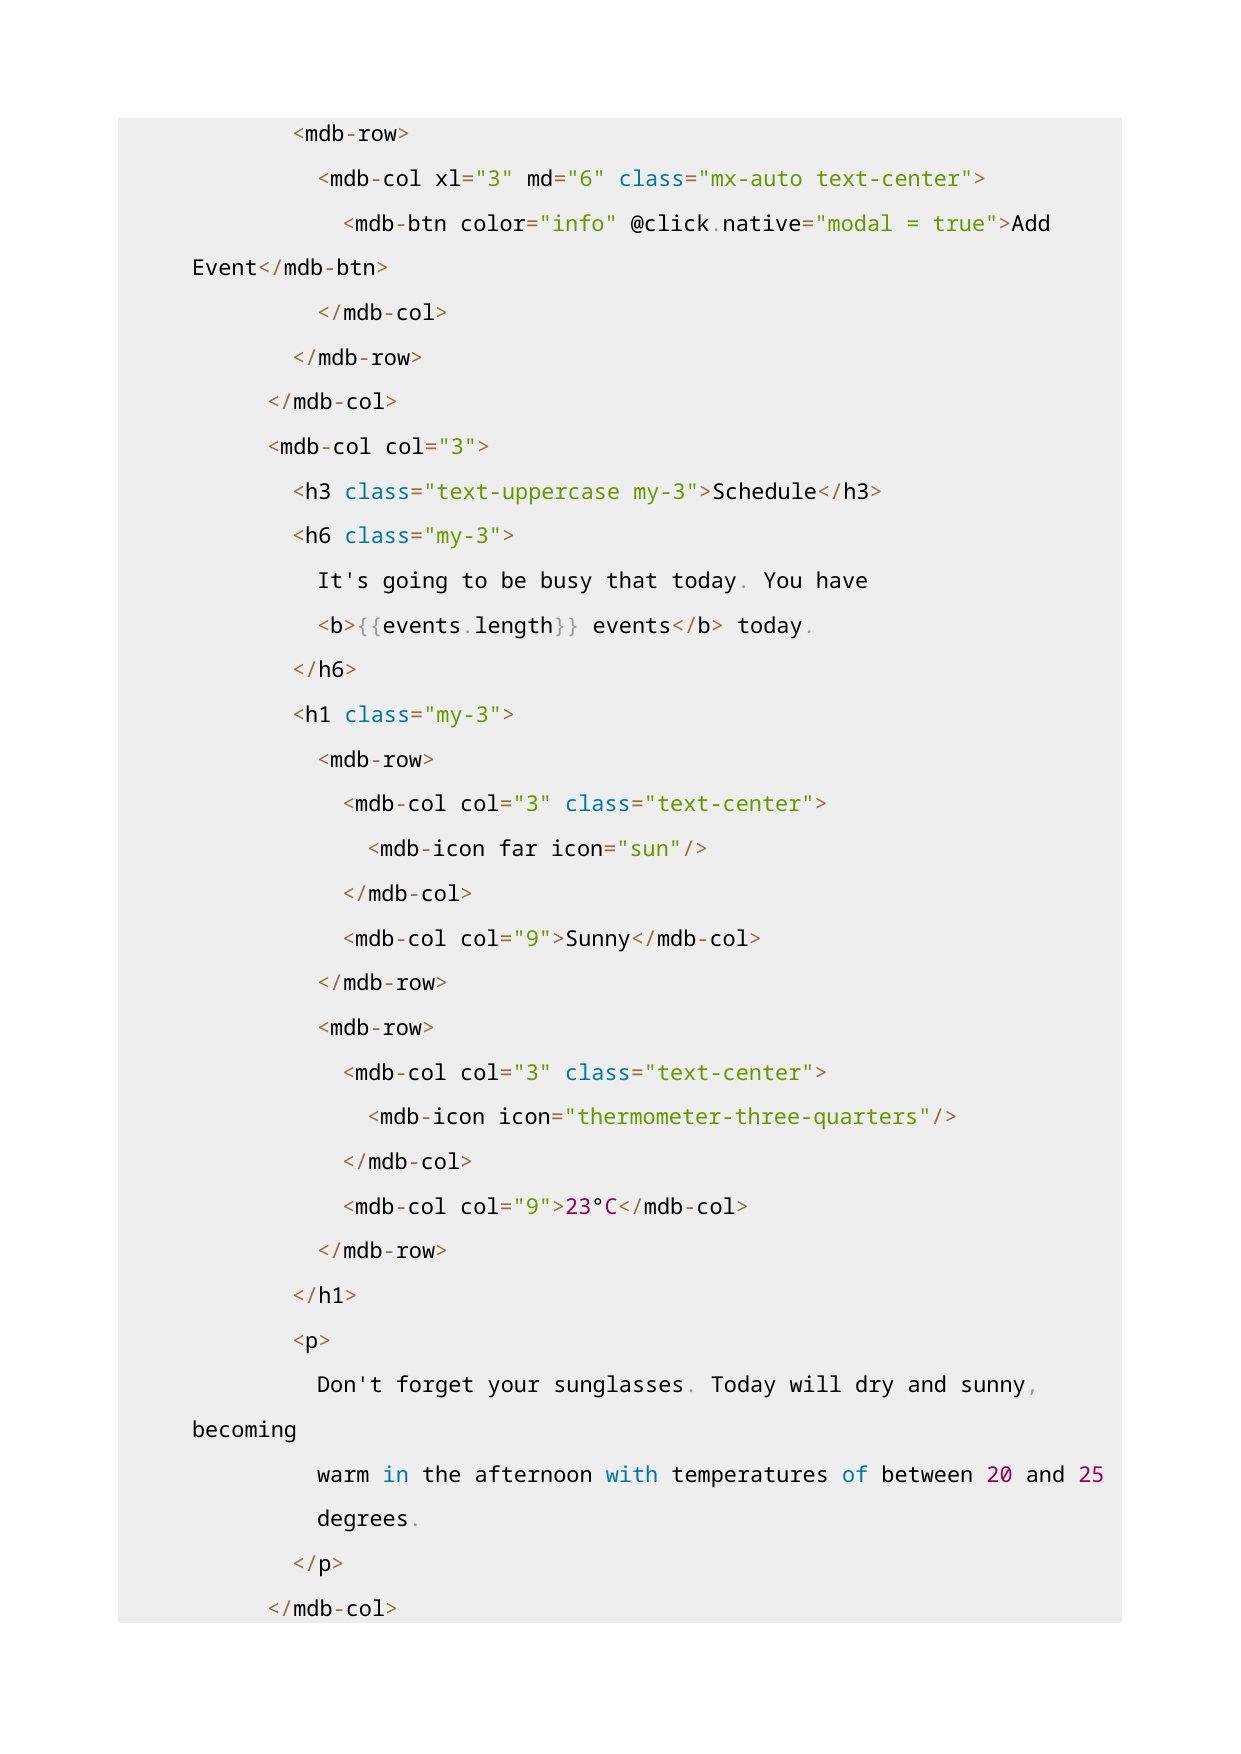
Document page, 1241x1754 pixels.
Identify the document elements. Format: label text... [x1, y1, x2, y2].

list <mdb-icon icon="thermometer-three-quarters"/> [118, 1101, 1122, 1131]
list </mdb-row> [118, 342, 1122, 371]
list <h6 class="my-3"> [118, 520, 1122, 550]
list <b>{{events.length}} events</b> today. [118, 610, 1122, 639]
list It's going to be busy that today. You have [118, 565, 1122, 595]
list </mdb-col> [118, 297, 1122, 327]
list <mdb-col col="3"> [118, 431, 1122, 461]
list Don't forget your sunglasses. Today will dry and sunny, becoming [118, 1369, 1122, 1444]
list <p> [118, 1325, 1122, 1354]
list degrees. [118, 1503, 1122, 1533]
list </mdb-row> [118, 967, 1122, 997]
list <mdb-row> [118, 1012, 1122, 1042]
list </h1> [118, 1280, 1122, 1310]
list <mdb-row> [118, 118, 1122, 148]
list <h1 class="my-3"> [118, 699, 1122, 729]
list <mdb-row> [118, 744, 1122, 773]
list <mdb-col col="9">23°C</mdb-col> [118, 1191, 1122, 1220]
list <mdb-col col="9">Sunny</mdb-col> [118, 922, 1122, 952]
list warm in the afternoon with temperatures of between 20 and 25 [118, 1459, 1122, 1488]
list </mdb-col> [118, 1146, 1122, 1176]
list <mdb-col xl="3" md="6" class="mx-auto text-center"> [118, 163, 1122, 193]
list </mdb-col> [118, 878, 1122, 908]
list </h6> [118, 654, 1122, 684]
list </mdb-col> [118, 1593, 1122, 1623]
list <h3 class="text-uppercase my-3">Schedule</h3> [118, 476, 1122, 505]
list <mdb-col col="3" class="text-center"> [118, 1057, 1122, 1086]
list </p> [118, 1548, 1122, 1578]
list <mdb-icon far icon="sun"/> [118, 833, 1122, 863]
list <mdb-btn color="info" @click.native="modal = true">Add Event</mdb-btn> [118, 207, 1122, 282]
list </mdb-row> [118, 1235, 1122, 1265]
list </mdb-col> [118, 386, 1122, 416]
list <mdb-col col="3" class="text-center"> [118, 788, 1122, 818]
